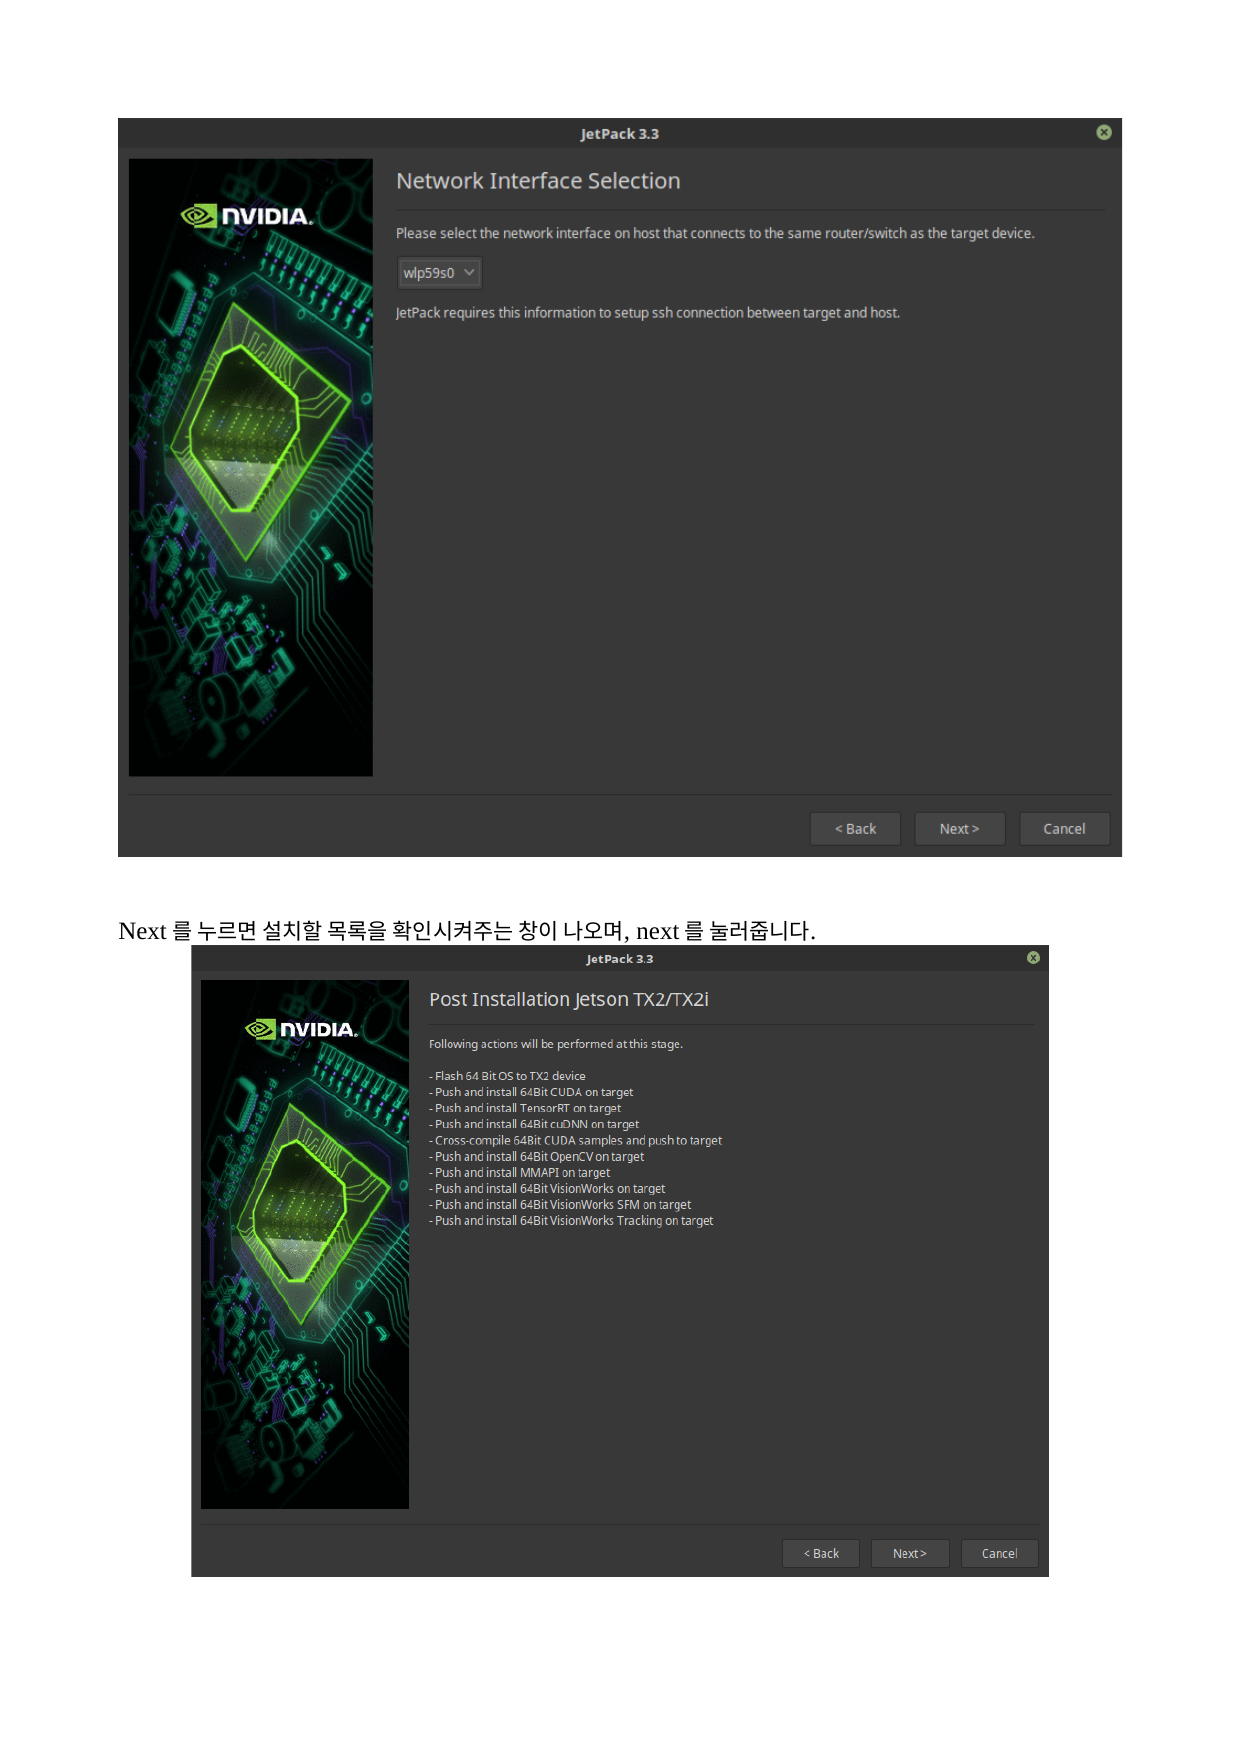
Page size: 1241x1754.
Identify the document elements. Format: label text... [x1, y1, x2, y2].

picture [118, 118, 1123, 857]
picture [191, 945, 1049, 1577]
text Next를 누르면 설치할 목록을 확인시켜주는 창이 나오며, next를 눌러줍니다. [118, 914, 1122, 946]
